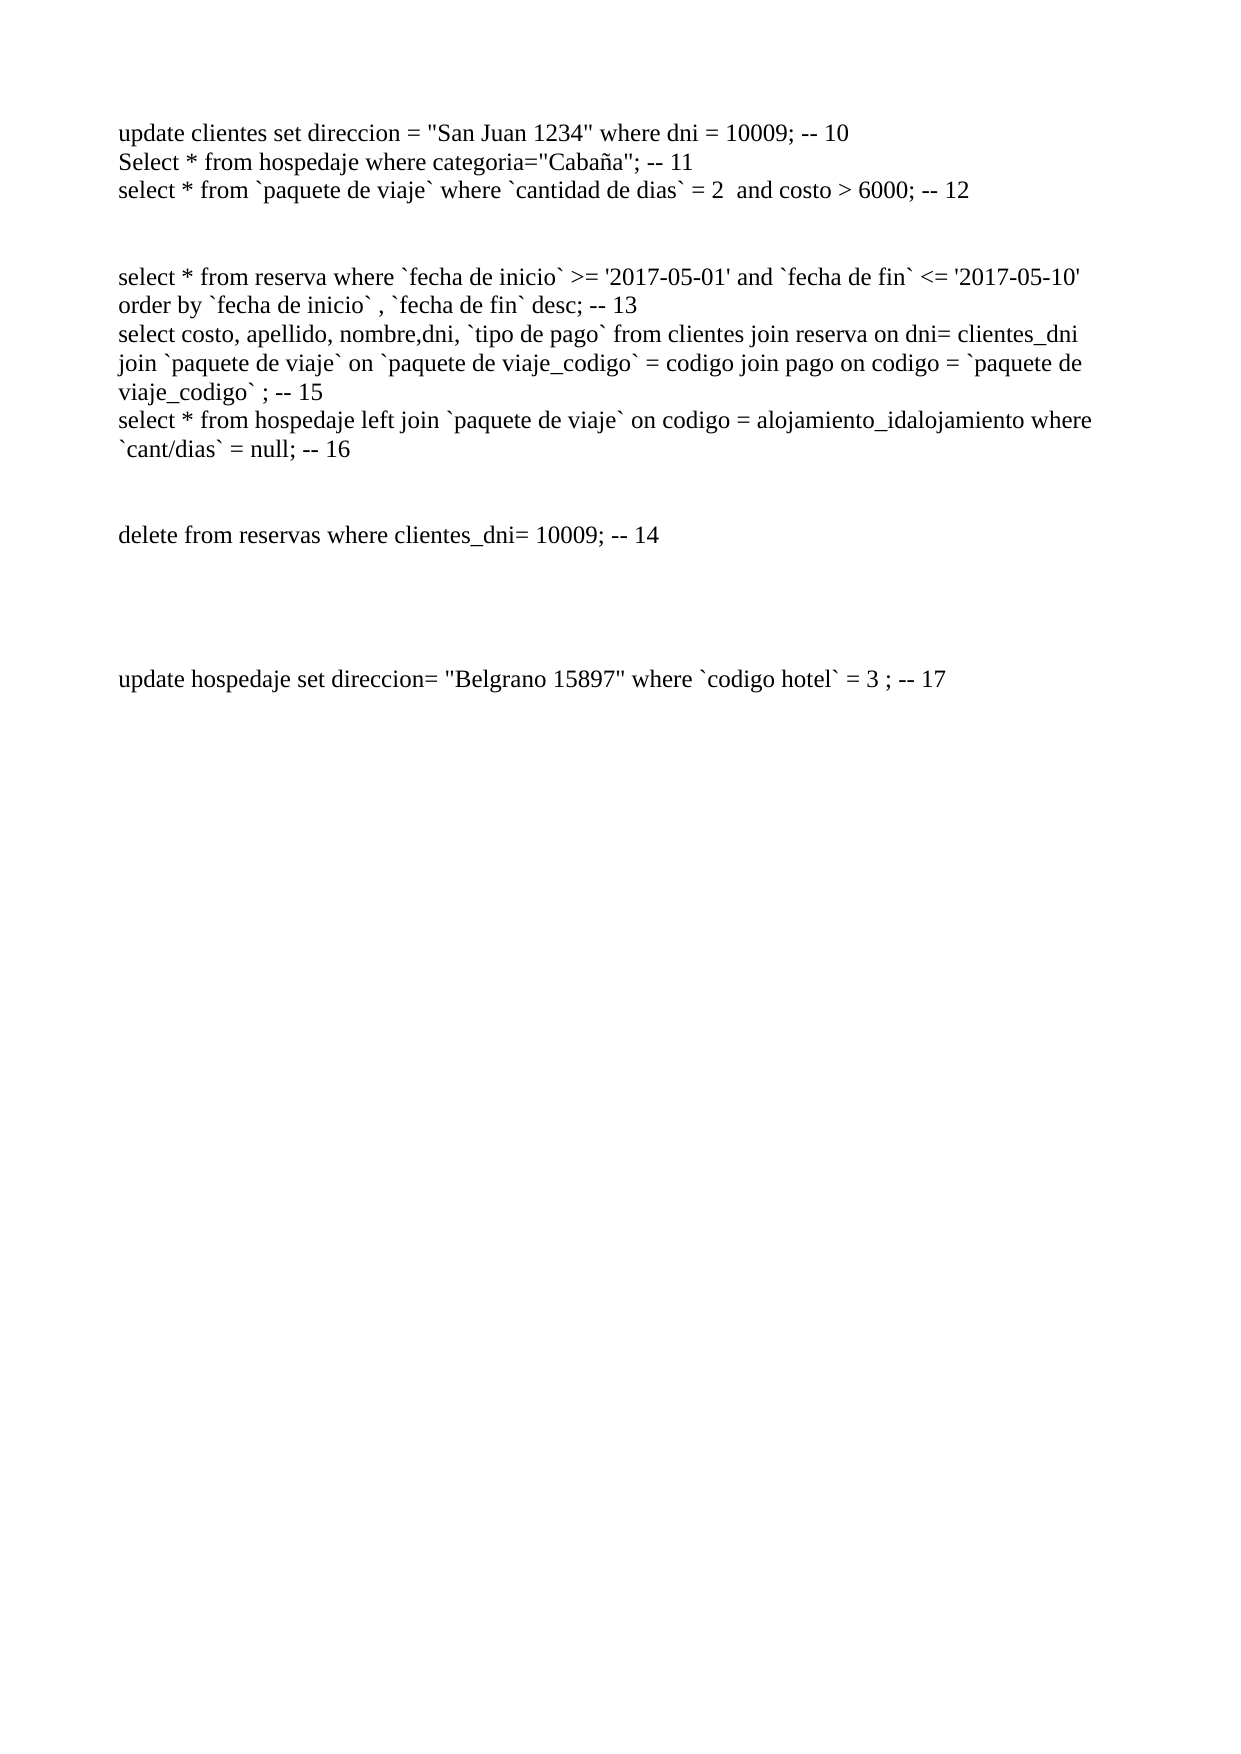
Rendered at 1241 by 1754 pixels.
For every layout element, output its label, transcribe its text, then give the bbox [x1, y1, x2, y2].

text update clientes set direccion = "San Juan 1234" where dni = 10009; -- 10 [118, 118, 1122, 147]
text select * from reserva where `fecha de inicio` >= '2017-05-01' and `fecha de fin` <= '2017-05-10' order by `fecha de inicio` , `fecha de fin` desc; -- 13 [118, 262, 1122, 319]
text Select * from hospedaje where categoria="Cabaña"; -- 11 [118, 147, 1122, 176]
text select * from `paquete de viaje` where `cantidad de dias` = 2 and costo > 6000; -- 12 [118, 176, 1122, 204]
text update hospedaje set direccion= "Belgrano 15897" where `codigo hotel` = 3 ; -- 17 [118, 664, 1122, 693]
text select costo, apellido, nombre,dni, `tipo de pago` from clientes join reserva on dni= clientes_dni join `paquete de viaje` on `paquete de viaje_codigo` = codigo join pago on codigo = `paquete de viaje_codigo` ; -- 15 [118, 319, 1122, 406]
text delete from reservas where clientes_dni= 10009; -- 14 [118, 521, 1122, 549]
text select * from hospedaje left join `paquete de viaje` on codigo = alojamiento_idalojamiento where `cant/dias` = null; -- 16 [118, 406, 1122, 463]
